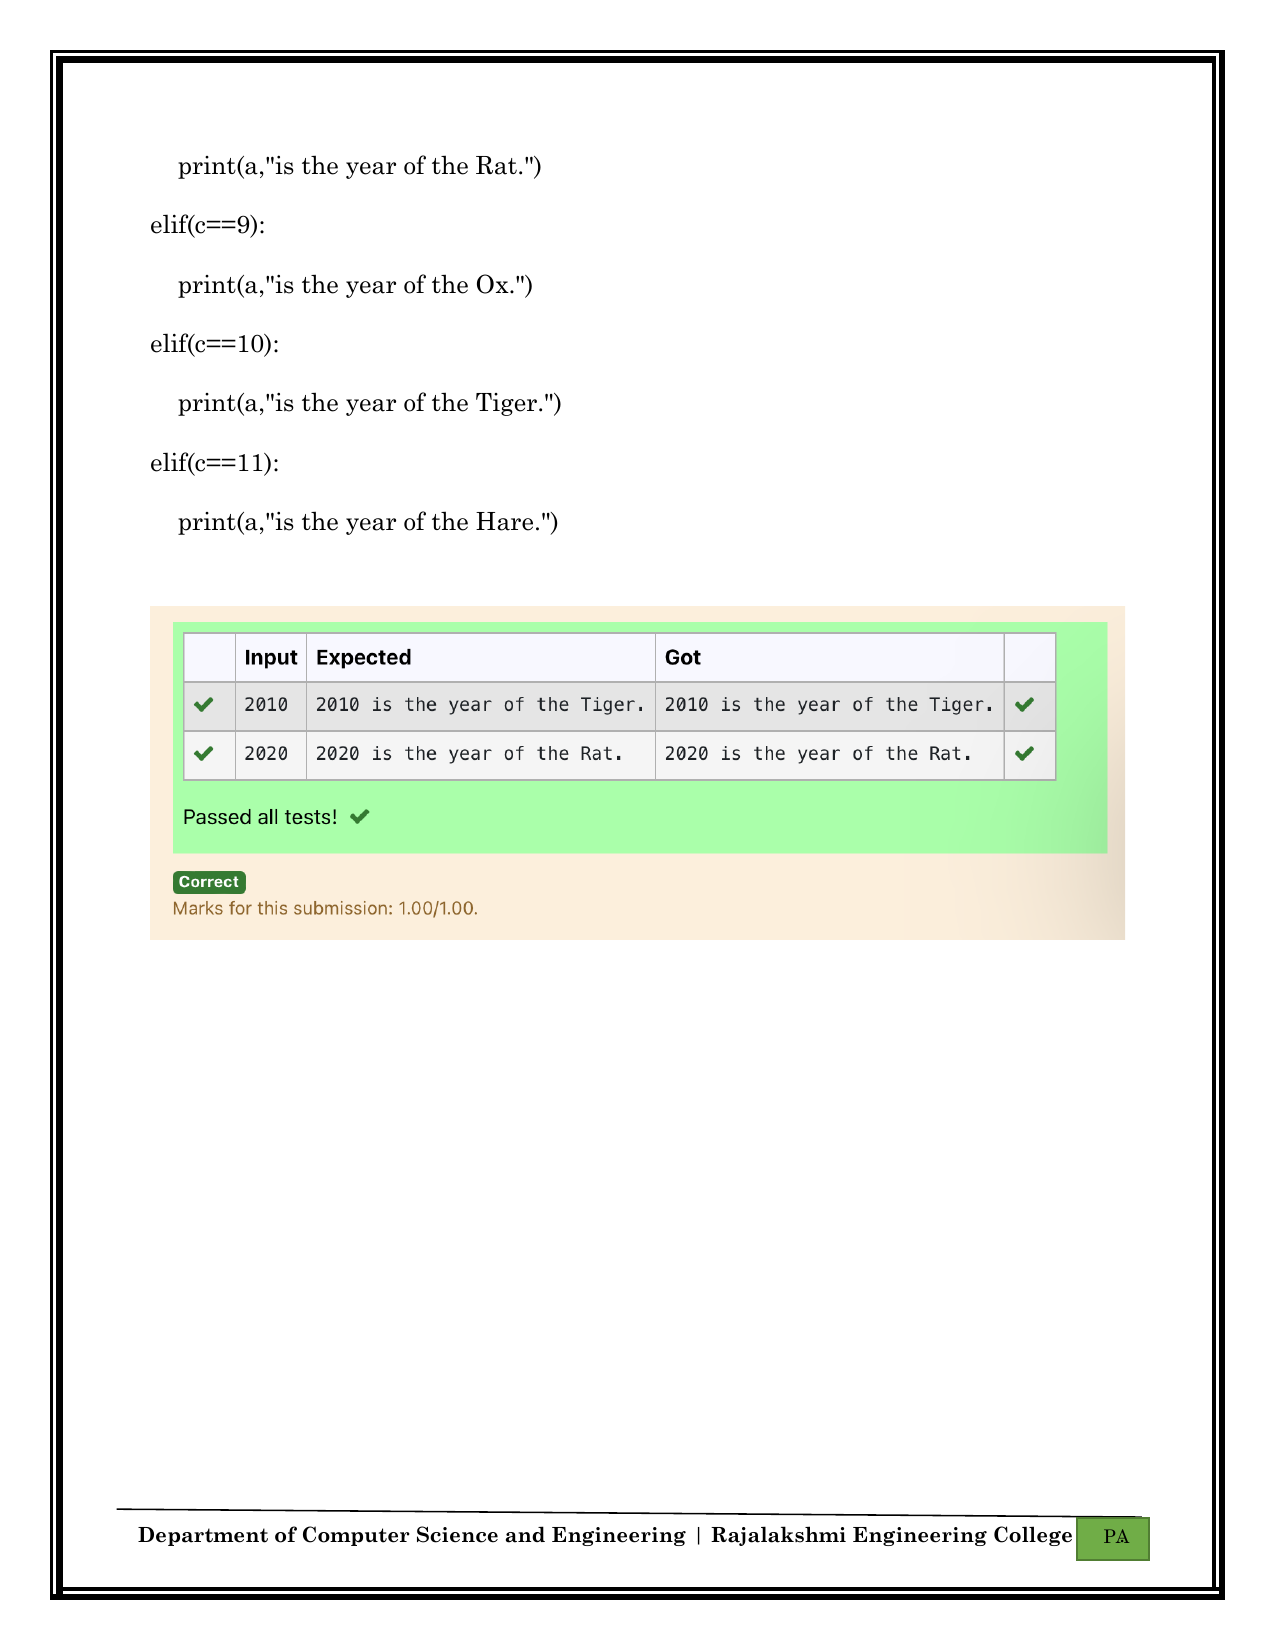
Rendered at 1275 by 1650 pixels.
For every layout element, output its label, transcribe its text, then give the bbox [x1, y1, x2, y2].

text elif(c==11): [150, 446, 1125, 476]
text print(a,"is the year of the Rat.") [150, 150, 1125, 180]
text print(a,"is the year of the Tiger.") [150, 387, 1125, 417]
text elif(c==10): [150, 328, 1125, 358]
text elif(c==9): [150, 209, 1125, 239]
picture [150, 606, 1125, 940]
text print(a,"is the year of the Hare.") [150, 506, 1125, 536]
text print(a,"is the year of the Ox.") [150, 268, 1125, 299]
